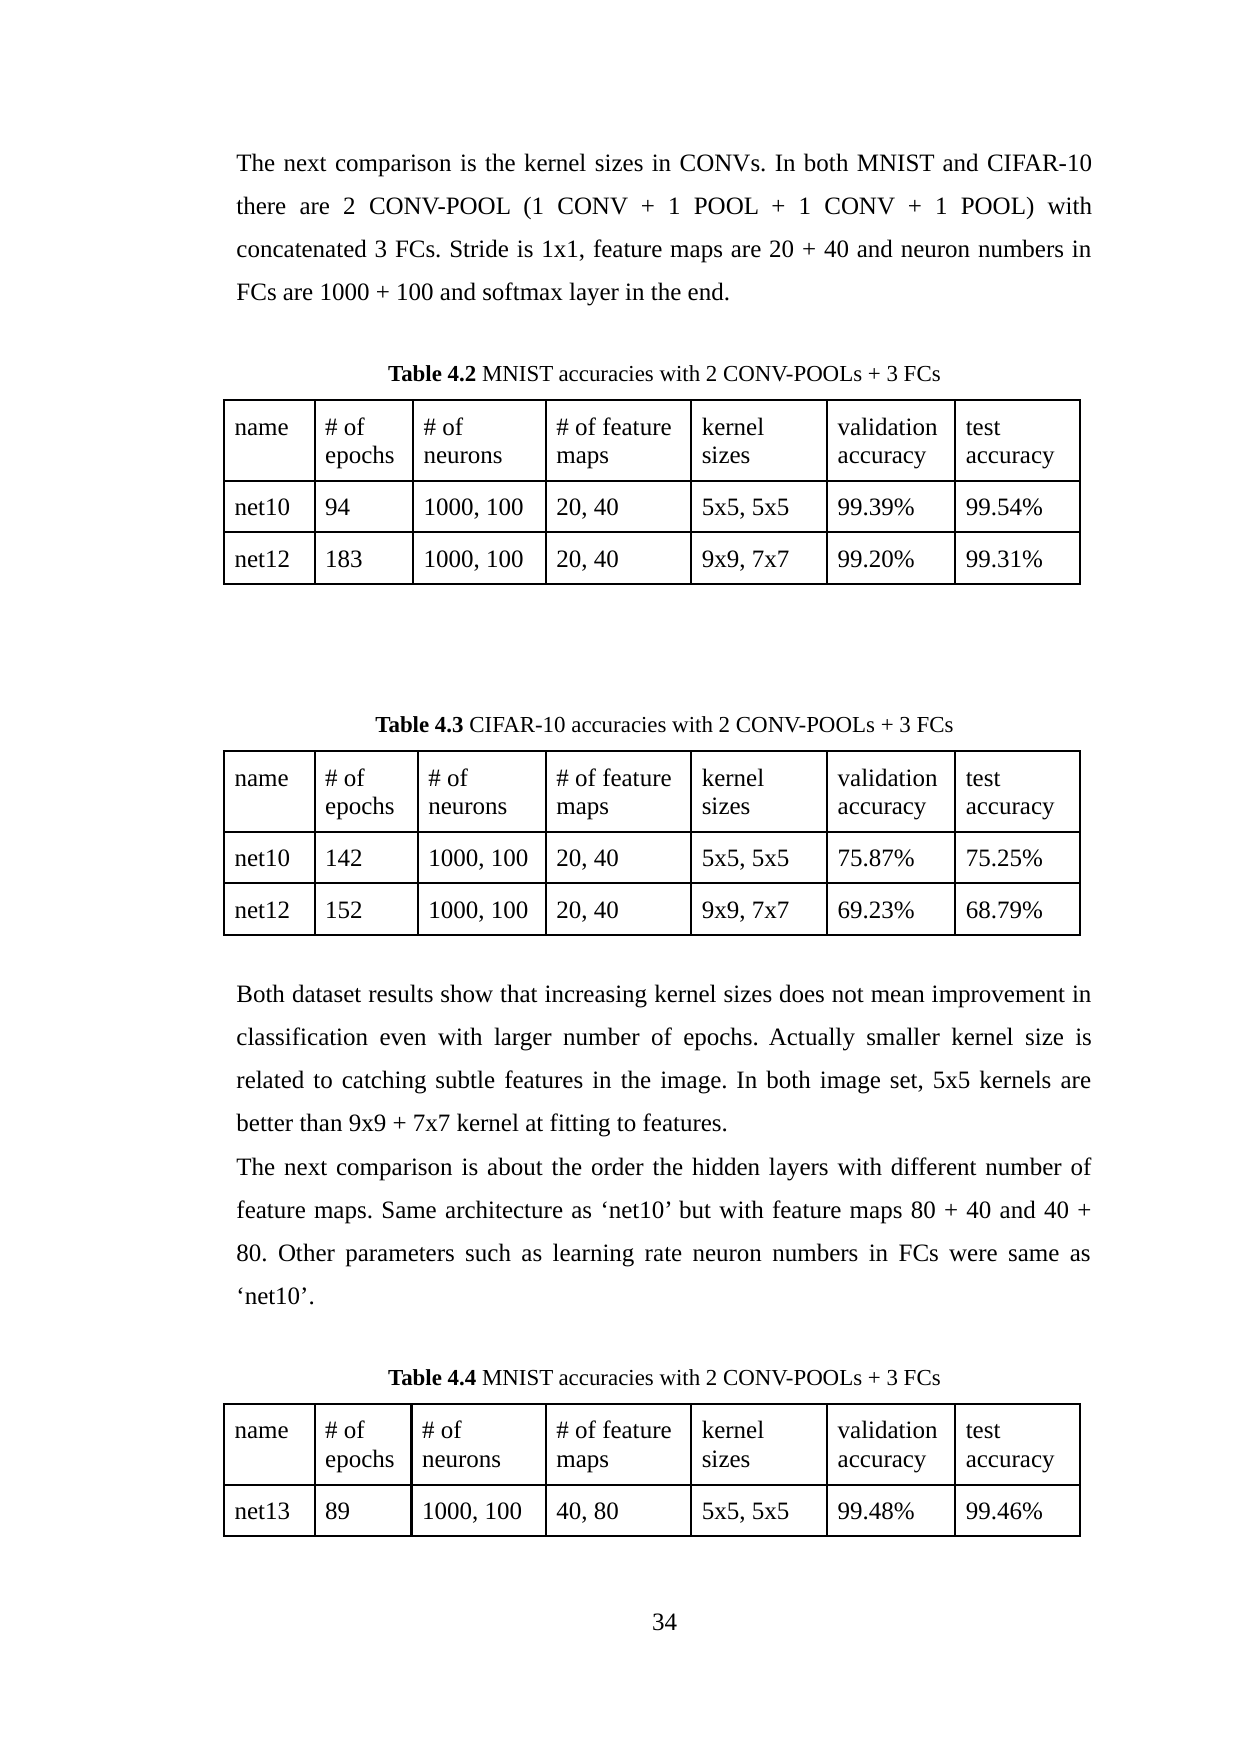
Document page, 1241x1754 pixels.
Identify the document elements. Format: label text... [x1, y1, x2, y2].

table_cell 1000, 100 [413, 1486, 545, 1535]
table_header kernel sizes [692, 752, 826, 831]
table_cell 99.46% [956, 1486, 1079, 1535]
table_cell 75.87% [828, 833, 954, 882]
table_header # of epochs [316, 752, 417, 831]
table_cell 99.20% [828, 533, 954, 583]
table_cell net13 [225, 1486, 314, 1535]
table_header test accuracy [956, 401, 1079, 479]
table_cell 68.79% [956, 884, 1079, 934]
table_header kernel sizes [692, 1405, 826, 1483]
table_cell 9x9, 7x7 [692, 884, 826, 934]
table_header # of neurons [413, 1405, 545, 1483]
table_cell 99.31% [956, 533, 1079, 583]
table_cell 20, 40 [547, 884, 690, 934]
table_header # of feature maps [547, 1405, 690, 1483]
table_cell 69.23% [828, 884, 954, 934]
table_cell 9x9, 7x7 [692, 533, 826, 583]
table_cell 152 [316, 884, 417, 934]
table_header validation accuracy [828, 1405, 954, 1483]
table_header test accuracy [956, 752, 1079, 831]
table_cell 1000, 100 [414, 482, 545, 531]
text Table 4.3 CIFAR-10 accuracies with 2 CONV-POOLs + 3 FCs [236, 711, 1093, 737]
table_header kernel sizes [692, 401, 826, 479]
table_header # of neurons [414, 401, 545, 479]
table_header # of neurons [419, 752, 545, 831]
table_cell net10 [225, 833, 314, 882]
table_header name [225, 752, 314, 831]
table_cell 94 [316, 482, 412, 531]
text Both dataset results show that increasing kernel sizes does not mean improvement in classification even with larger number of epochs. Actually smaller kernel size is related to catching subtle features in the image. In both image set, 5x5 kernels are better than 9x9 + 7x7 kernel at fitting to features. [236, 979, 1093, 1137]
table_cell 99.39% [828, 482, 954, 531]
table_header # of epochs [316, 401, 412, 479]
table_header validation accuracy [828, 752, 954, 831]
table_cell 5x5, 5x5 [692, 833, 826, 882]
table_header name [225, 1405, 314, 1483]
table_header validation accuracy [828, 401, 954, 479]
table_cell net12 [225, 533, 314, 583]
table_header # of epochs [316, 1405, 410, 1483]
table_cell 89 [316, 1486, 410, 1535]
table_cell 1000, 100 [419, 884, 545, 934]
text The next comparison is the kernel sizes in CONVs. In both MNIST and CIFAR-10 there are 2 CONV-POOL (1 CONV + 1 POOL + 1 CONV + 1 POOL) with concatenated 3 FCs. Stride is 1x1, feature maps are 20 + 40 and neuron numbers in FCs are 1000 + 100 and softmax layer in the end. [236, 148, 1093, 306]
table_cell 5x5, 5x5 [692, 482, 826, 531]
table_cell 1000, 100 [414, 533, 545, 583]
table_cell 99.48% [828, 1486, 954, 1535]
table_header test accuracy [956, 1405, 1079, 1483]
text Table 4.2 MNIST accuracies with 2 CONV-POOLs + 3 FCs [236, 359, 1093, 386]
table_cell 142 [316, 833, 417, 882]
table_cell 183 [316, 533, 412, 583]
table_cell net10 [225, 482, 314, 531]
table_cell net12 [225, 884, 314, 934]
text Table 4.4 MNIST accuracies with 2 CONV-POOLs + 3 FCs [236, 1363, 1093, 1390]
table_cell 40, 80 [547, 1486, 690, 1535]
table_cell 20, 40 [547, 482, 690, 531]
table_cell 1000, 100 [419, 833, 545, 882]
table_cell 5x5, 5x5 [692, 1486, 826, 1535]
table_cell 20, 40 [547, 533, 690, 583]
table_header name [225, 401, 314, 479]
table_cell 99.54% [956, 482, 1079, 531]
text The next comparison is about the order the hidden layers with different number of feature maps. Same architecture as ‘net10’ but with feature maps 80 + 40 and 40 + 80. Other parameters such as learning rate neuron numbers in FCs were same as ‘net10’. [236, 1152, 1093, 1310]
table_header # of feature maps [547, 401, 690, 479]
table_header # of feature maps [547, 752, 690, 831]
table_cell 20, 40 [547, 833, 690, 882]
table_cell 75.25% [956, 833, 1079, 882]
